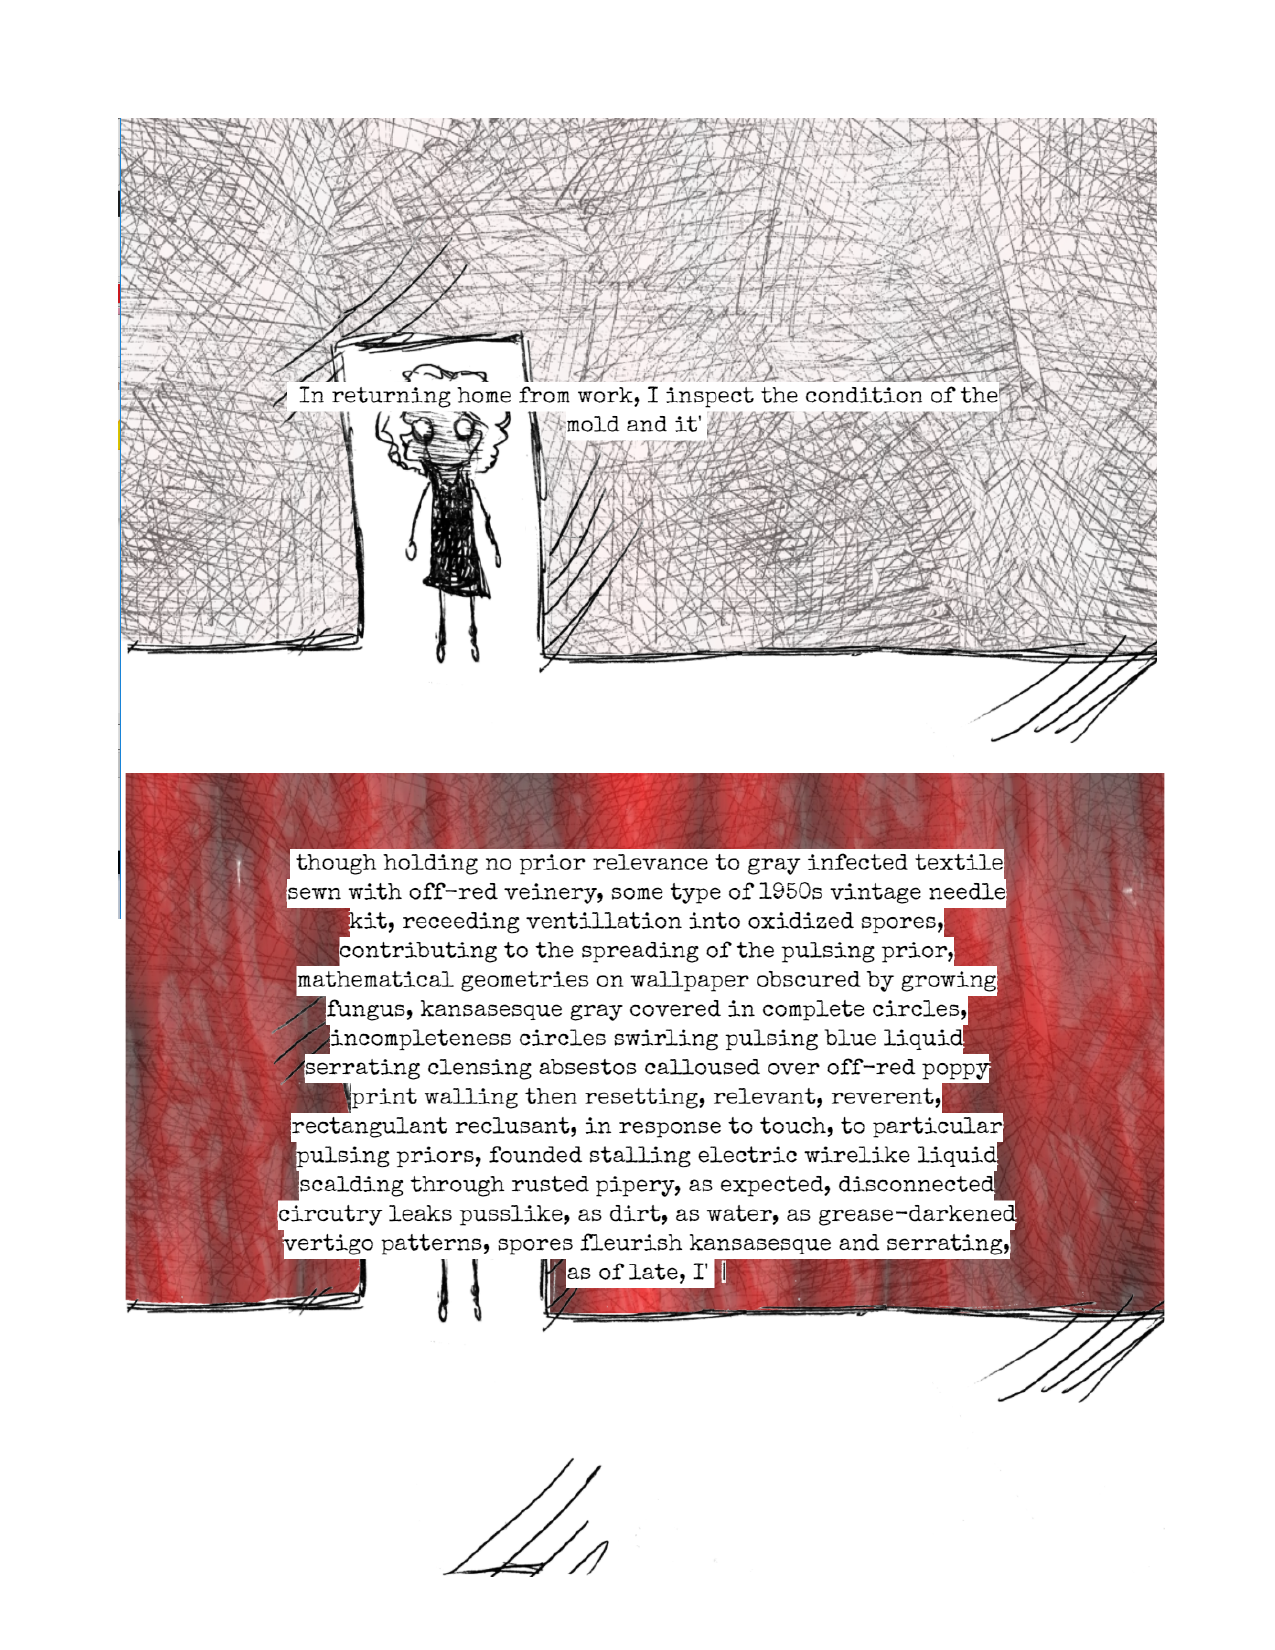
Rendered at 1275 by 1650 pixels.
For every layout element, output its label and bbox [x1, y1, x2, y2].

picture [118, 118, 1165, 1595]
